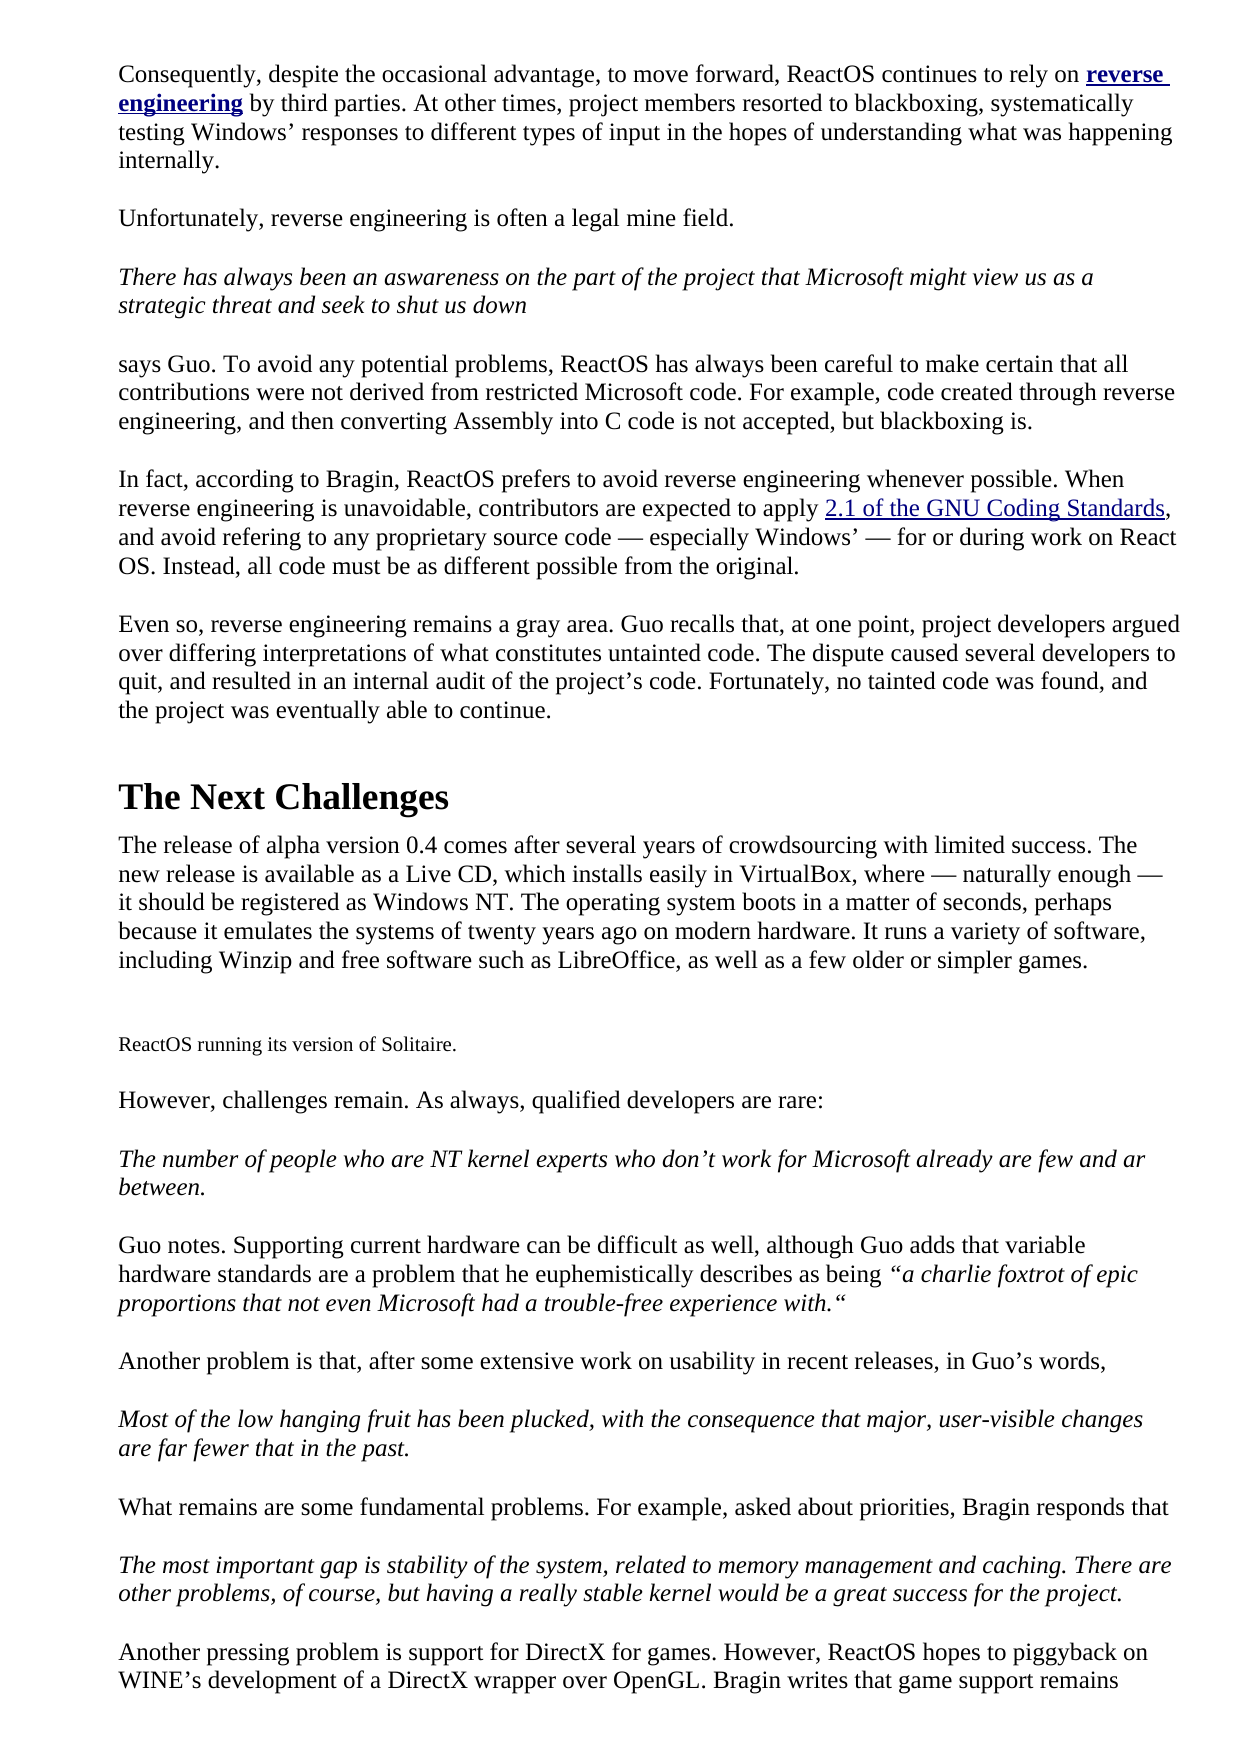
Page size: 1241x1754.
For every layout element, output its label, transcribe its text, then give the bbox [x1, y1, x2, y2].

text The number of people who are NT kernel experts who don’t work for Microsoft already are few and ar between. [118, 1144, 1181, 1201]
text Unfortunately, reverse engineering is often a legal mine field. [118, 203, 1181, 232]
text Consequently, despite the occasional advantage, to move forward, ReactOS continues to rely on reverse engineering by third parties. At other times, project members resorted to blackboxing, systematically testing Windows’ responses to different types of input in the hopes of understanding what was happening internally. [118, 59, 1181, 174]
text However, challenges remain. As always, qualified developers are rare: [118, 1085, 1181, 1114]
text Another problem is that, after some extensive work on usability in recent releases, in Guo’s words, [118, 1346, 1181, 1375]
text Another pressing problem is support for DirectX for games. However, ReactOS hopes to piggyback on WINE’s development of a DirectX wrapper over OpenGL. Bragin writes that game support remains [118, 1637, 1181, 1694]
text In fact, according to Bragin, ReactOS prefers to avoid reverse engineering whenever possible. When reverse engineering is unavoidable, contributors are expected to apply 2.1 of the GNU Coding Standards, and avoid refering to any proprietary source code — especially Windows’ — for or during work on React OS. Instead, all code must be as different possible from the original. [118, 464, 1181, 579]
text Even so, reverse engineering remains a gray area. Guo recalls that, at one point, project developers argued over differing interpretations of what constitutes untainted code. The dispute caused several developers to quit, and resulted in an internal audit of the project’s code. Fortunately, no tainted code was found, and the project was eventually able to continue. [118, 609, 1181, 724]
text Guo notes. Supporting current hardware can be difficult as well, although Guo adds that variable hardware standards are a problem that he euphemistically describes as being “a charlie foxtrot of epic proportions that not even Microsoft had a trouble-free experience with.“ [118, 1231, 1181, 1317]
text ReactOS running its version of Solitaire. [118, 1003, 1181, 1056]
text There has always been an aswareness on the part of the project that Microsoft might view us as a strategic threat and seek to shut us down [118, 262, 1181, 319]
text The release of alpha version 0.4 comes after several years of crowdsourcing with limited success. The new release is available as a Live CD, which installs easily in VirtualBox, where — naturally enough — it should be registered as Windows NT. The operating system boots in a matter of seconds, perhaps because it emulates the systems of twenty years ago on modern hardware. It runs a variety of software, including Winzip and free software such as LibreOffice, as well as a few older or simpler games. [118, 830, 1181, 974]
text The most important gap is stability of the system, related to memory management and caching. There are other problems, of course, but having a really stable kernel would be a great success for the project. [118, 1550, 1181, 1607]
text Most of the low hanging fruit has been plucked, with the consequence that major, user-visible changes are far fewer that in the past. [118, 1404, 1181, 1462]
text What remains are some fundamental problems. For example, asked about priorities, Bragin responds that [118, 1492, 1181, 1520]
text says Guo. To avoid any potential problems, ReactOS has always been careful to make certain that all contributions were not derived from restricted Microsoft code. For example, code created through reverse engineering, and then converting Assembly into C code is not accepted, but blackboxing is. [118, 349, 1181, 435]
subtitle The Next Challenges [118, 774, 1181, 817]
